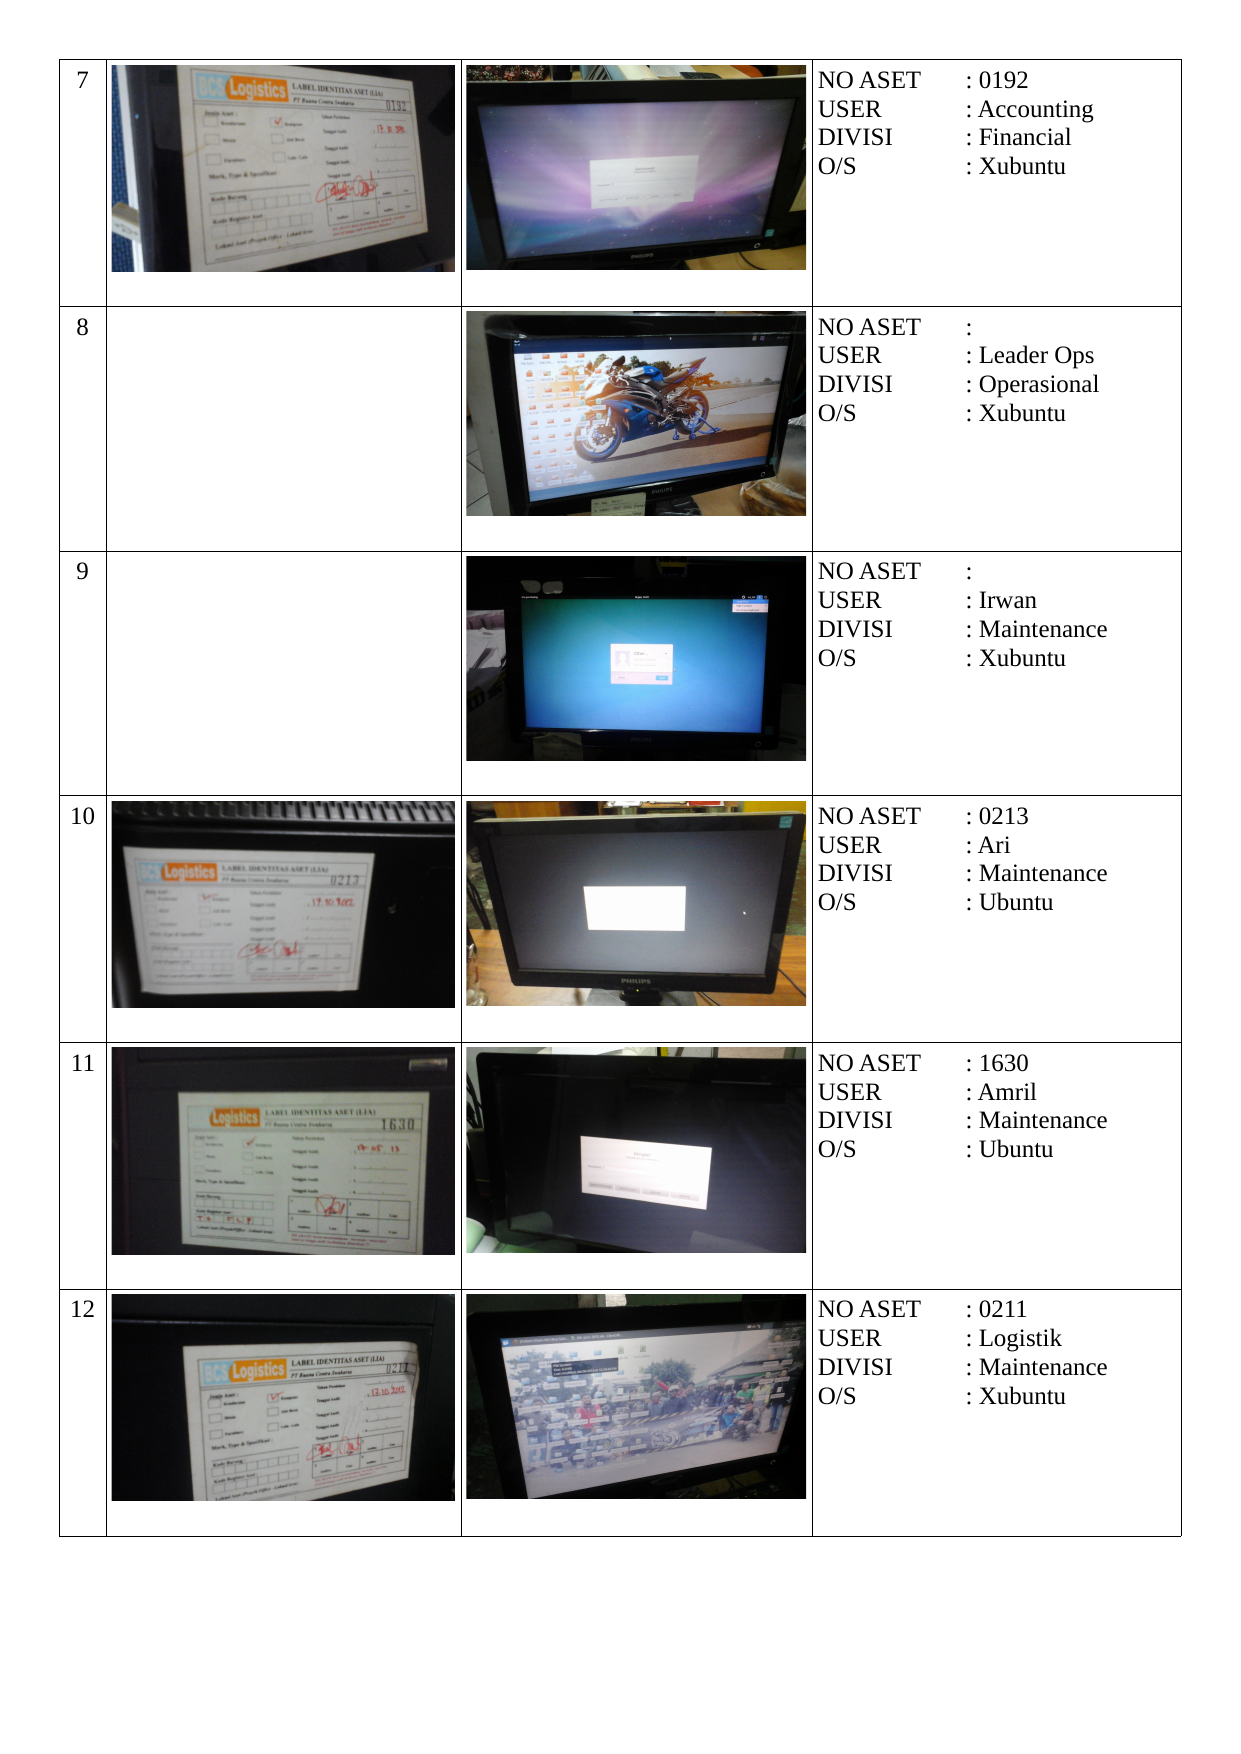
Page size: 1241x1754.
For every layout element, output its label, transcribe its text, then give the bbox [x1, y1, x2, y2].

table_cell 8 [60, 307, 106, 551]
picture [466, 801, 807, 1006]
picture [111, 1294, 455, 1501]
table_cell NO ASET : 0192 USER : Accounting DIVISI : Financial O/S : Xubuntu [813, 60, 1181, 306]
picture [111, 65, 455, 272]
table_cell NO ASET : 0211 USER : Logistik DIVISI : Maintenance O/S : Xubuntu [813, 1290, 1181, 1536]
picture [111, 1047, 455, 1255]
picture [466, 1294, 807, 1499]
table_cell 11 [60, 1043, 106, 1289]
table_cell [462, 552, 812, 795]
picture [466, 1047, 807, 1253]
table_cell [107, 1290, 461, 1536]
table_cell 7 [60, 60, 106, 306]
table_cell 9 [60, 552, 106, 795]
table_cell [107, 307, 461, 551]
picture [466, 65, 807, 270]
table_cell 12 [60, 1290, 106, 1536]
picture [466, 556, 807, 761]
table_cell NO ASET : USER : Leader Ops DIVISI : Operasional O/S : Xubuntu [813, 307, 1181, 551]
picture [466, 311, 807, 516]
table_cell [462, 796, 812, 1042]
table_cell NO ASET : USER : Irwan DIVISI : Maintenance O/S : Xubuntu [813, 552, 1181, 795]
table_cell [462, 1290, 812, 1536]
table_cell [107, 1043, 461, 1289]
table_cell [462, 307, 812, 551]
table_cell NO ASET : 1630 USER : Amril DIVISI : Maintenance O/S : Ubuntu [813, 1043, 1181, 1289]
table_cell [462, 60, 812, 306]
table_cell NO ASET : 0213 USER : Ari DIVISI : Maintenance O/S : Ubuntu [813, 796, 1181, 1042]
table_cell [462, 1043, 812, 1289]
table_cell [107, 796, 461, 1042]
picture [111, 801, 455, 1008]
table_cell 10 [60, 796, 106, 1042]
table_cell [107, 552, 461, 795]
table_cell [107, 60, 461, 306]
